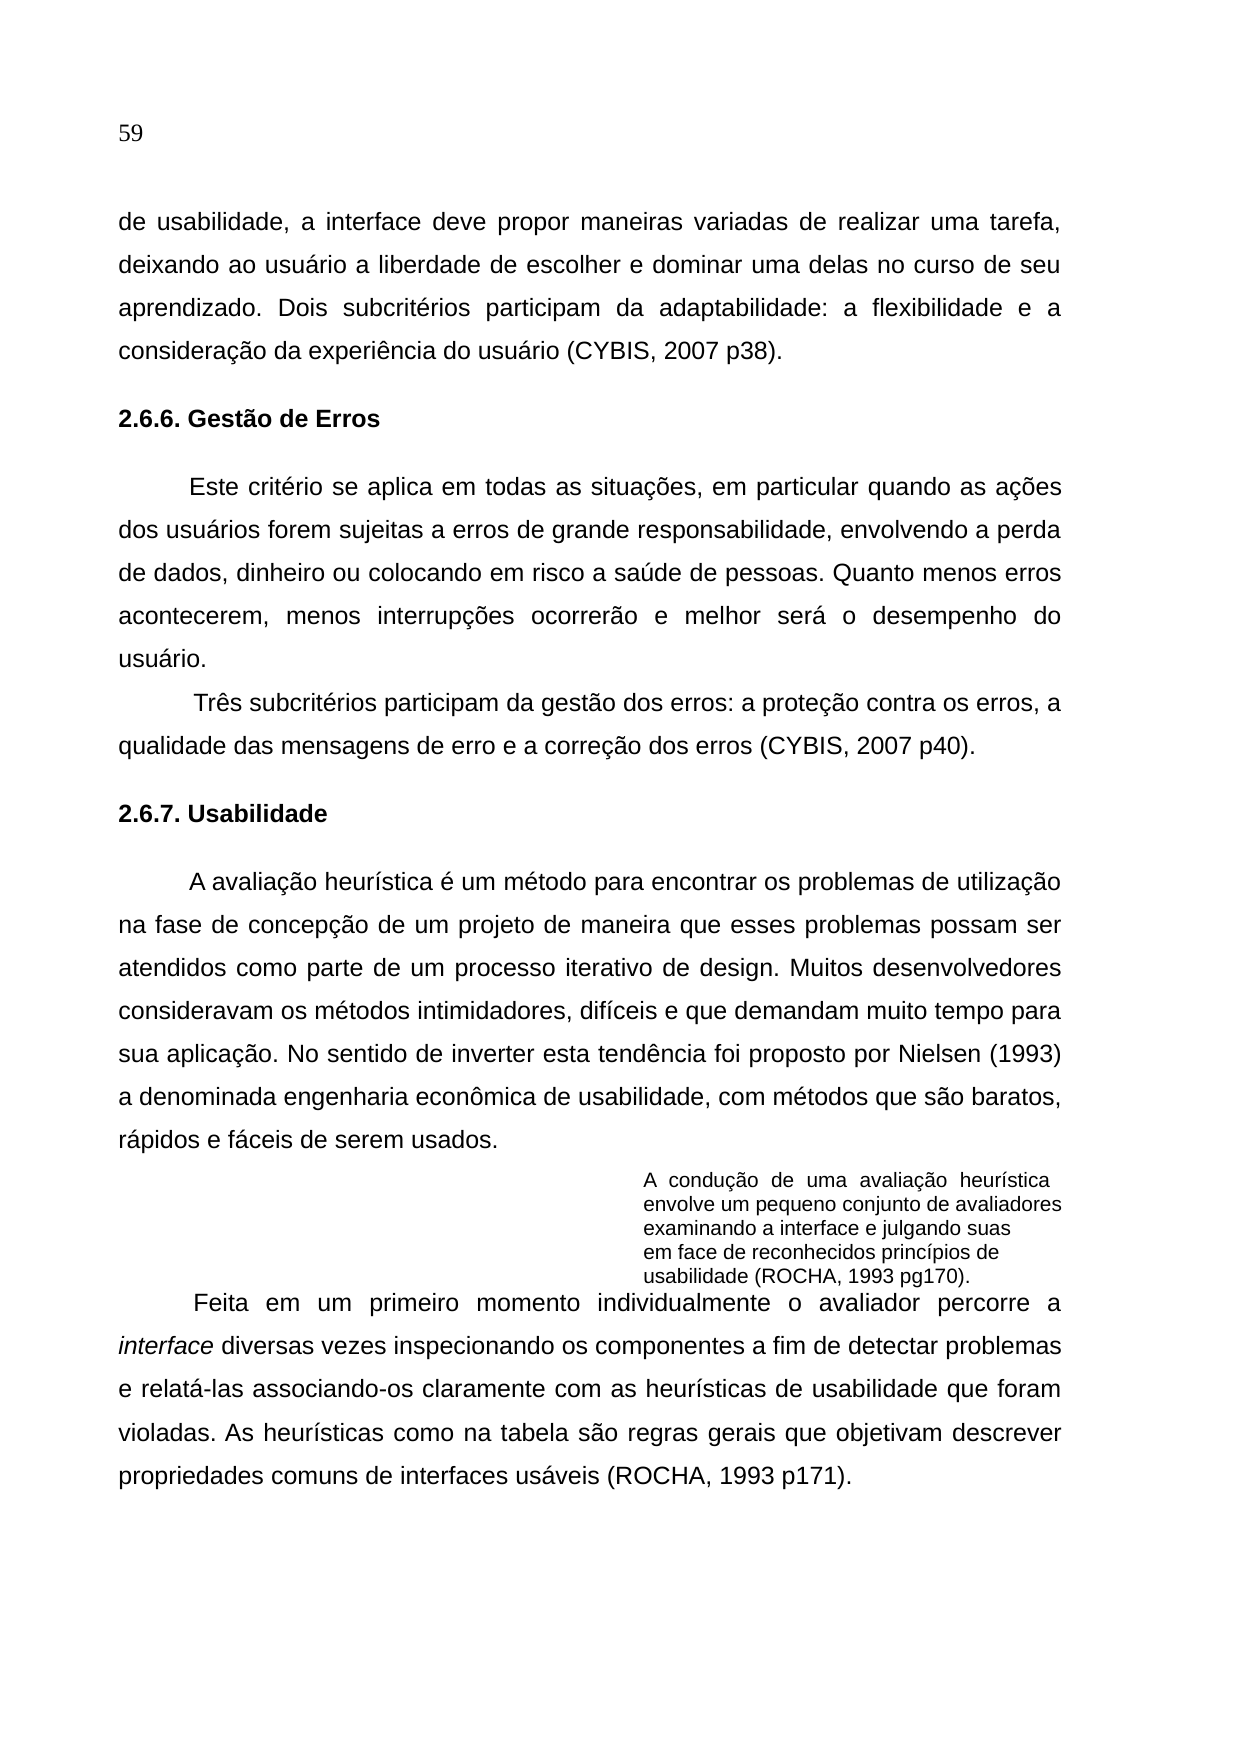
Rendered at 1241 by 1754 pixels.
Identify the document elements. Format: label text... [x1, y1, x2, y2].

text A condução de uma avaliação heurística envolve um pequeno conjunto de avaliadores [354, 1168, 1063, 1216]
text em face de reconhecidos princípios de usabilidade (ROCHA, 1993 pg170). [354, 1240, 1063, 1288]
text Feita em um primeiro momento individualmente o avaliador percorre a interface diversas vezes inspecionando os componentes a fim de detectar problemas e relatá-las associando-os claramente com as heurísticas de usabilidade que foram violadas. As heurísticas como na tabela são regras gerais que objetivam descrever propriedades comuns de interfaces usáveis (ROCHA, 1993 p171). [118, 1288, 1063, 1489]
text Este critério se aplica em todas as situações, em particular quando as ações dos usuários forem sujeitas a erros de grande responsabilidade, envolvendo a perda de dados, dinheiro ou colocando em risco a saúde de pessoas. Quanto menos erros acontecerem, menos interrupções ocorrerão e melhor será o desempenho do usuário. [118, 472, 1063, 673]
text de usabilidade, a interface deve propor maneiras variadas de realizar uma tarefa, deixando ao usuário a liberdade de escolher e dominar uma delas no curso de seu aprendizado. Dois subcritérios participam da adaptabilidade: a flexibilidade e a consideração da experiência do usuário (CYBIS, 2007 p38). [118, 207, 1063, 365]
text A avaliação heurística é um método para encontrar os problemas de utilização na fase de concepção de um projeto de maneira que esses problemas possam ser atendidos como parte de um processo iterativo de design. Muitos desenvolvedores consideravam os métodos intimidadores, difíceis e que demandam muito tempo para sua aplicação. No sentido de inverter esta tendência foi proposto por Nielsen (1993) a denominada engenharia econômica de usabilidade, com métodos que são baratos, rápidos e fáceis de serem usados. [118, 866, 1063, 1154]
subtitle 2.6.6. Gestão de Erros [118, 404, 1063, 433]
subtitle 2.6.7. Usabilidade [118, 798, 1063, 827]
text Três subcritérios participam da gestão dos erros: a proteção contra os erros, a qualidade das mensagens de erro e a correção dos erros (CYBIS, 2007 p40). [118, 687, 1063, 759]
text examinando a interface e julgando suas [354, 1216, 1063, 1240]
